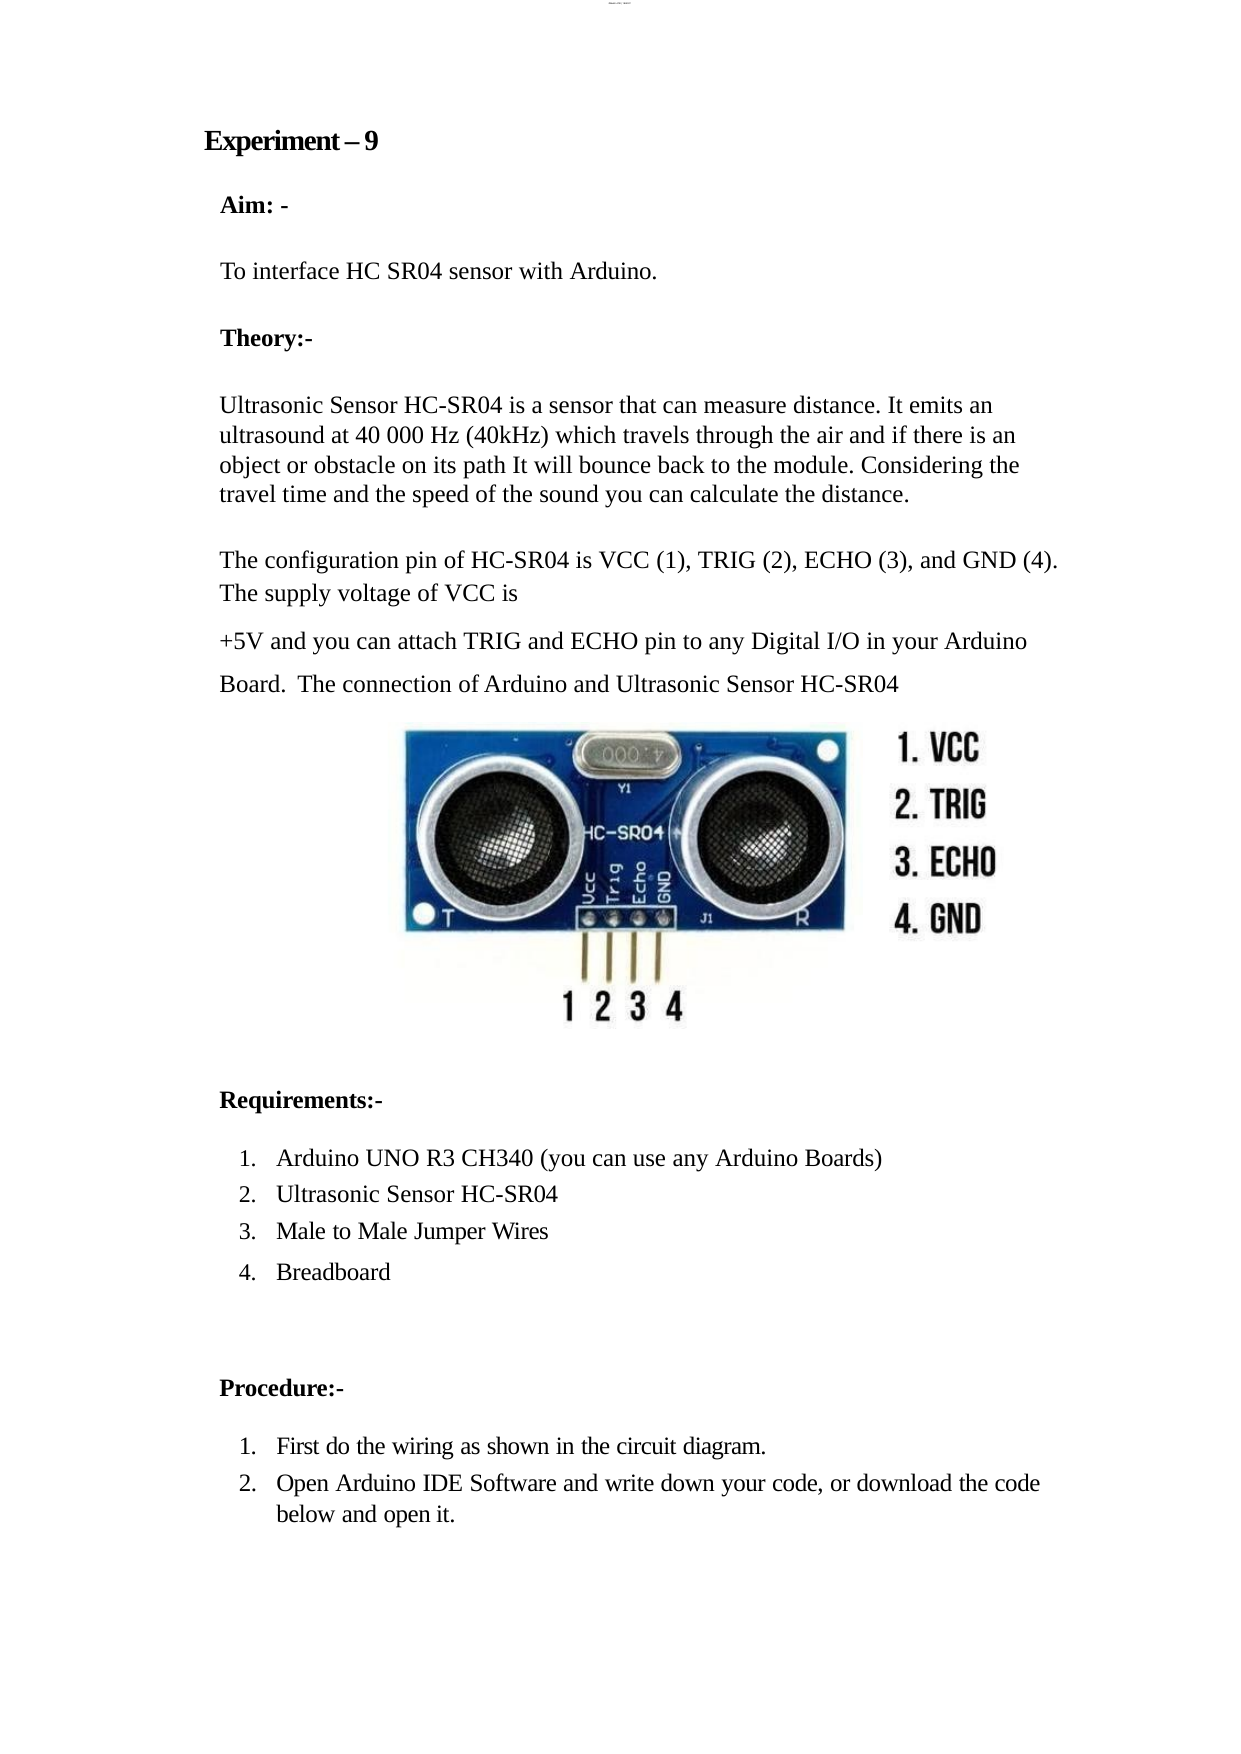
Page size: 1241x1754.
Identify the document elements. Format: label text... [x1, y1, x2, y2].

text +5V and you can attach TRIG and ECHO pin to any Digital I/O in your Arduino Board. The connection of Arduino and Ultrasonic Sensor HC-SR04 [219, 626, 1098, 698]
list Open Arduino IDE Software and write down your code, or download the code below and open it. [238, 1468, 1085, 1528]
subtitle Procedure:- [219, 1373, 1098, 1402]
list First do the wiring as shown in the circuit diagram. [238, 1431, 1098, 1460]
subtitle Aim: - [220, 190, 1098, 219]
subtitle Experiment – 9 [204, 123, 996, 157]
list Ultrasonic Sensor HC-SR04 [238, 1179, 1098, 1208]
text Ultrasonic Sensor HC-SR04 is a sensor that can measure distance. It emits an ultrasound at 40 000 Hz (40kHz) which travels through the air and if there is an object or obstacle on its path It will bounce back to the module. Considering the travel time and the speed of the sound you can calculate the distance. [219, 390, 1080, 508]
picture [387, 722, 1004, 1029]
text The configuration pin of HC-SR04 is VCC (1), TRIG (2), ECHO (3), and GND (4). The supply voltage of VCC is [219, 545, 1098, 607]
subtitle To interface HC SR04 sensor with Arduino. [220, 256, 1098, 285]
subtitle Theory:- [220, 323, 1098, 352]
list Arduino UNO R3 CH340 (you can use any Arduino Boards) [238, 1143, 1098, 1172]
list Breadboard [238, 1257, 1098, 1286]
list Male to Male Jumper Wires [238, 1216, 1098, 1245]
subtitle Requirements:- [219, 1085, 1098, 1114]
